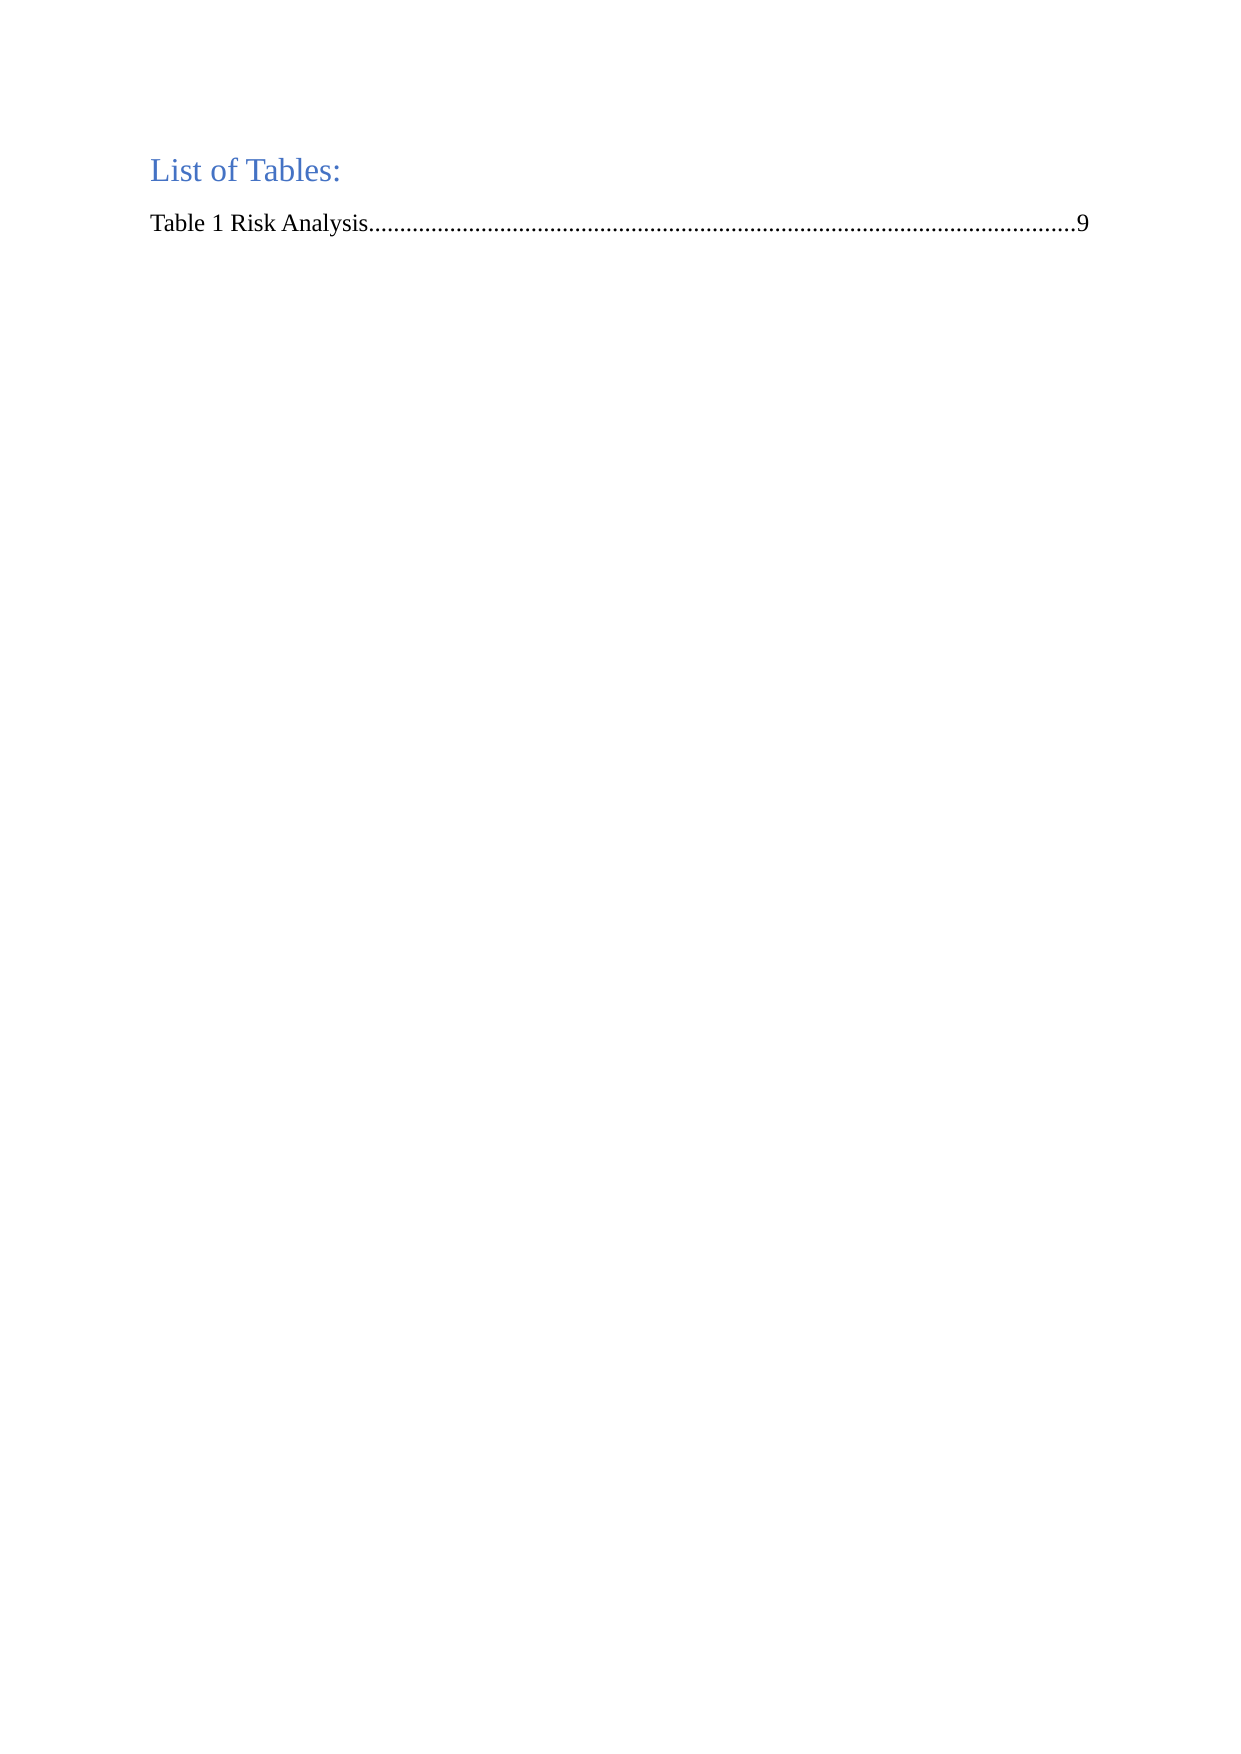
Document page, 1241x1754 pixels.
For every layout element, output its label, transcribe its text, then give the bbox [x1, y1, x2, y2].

text List of Tables: [150, 150, 1090, 188]
text Table 1 Risk Analysis 9 [150, 208, 1090, 237]
